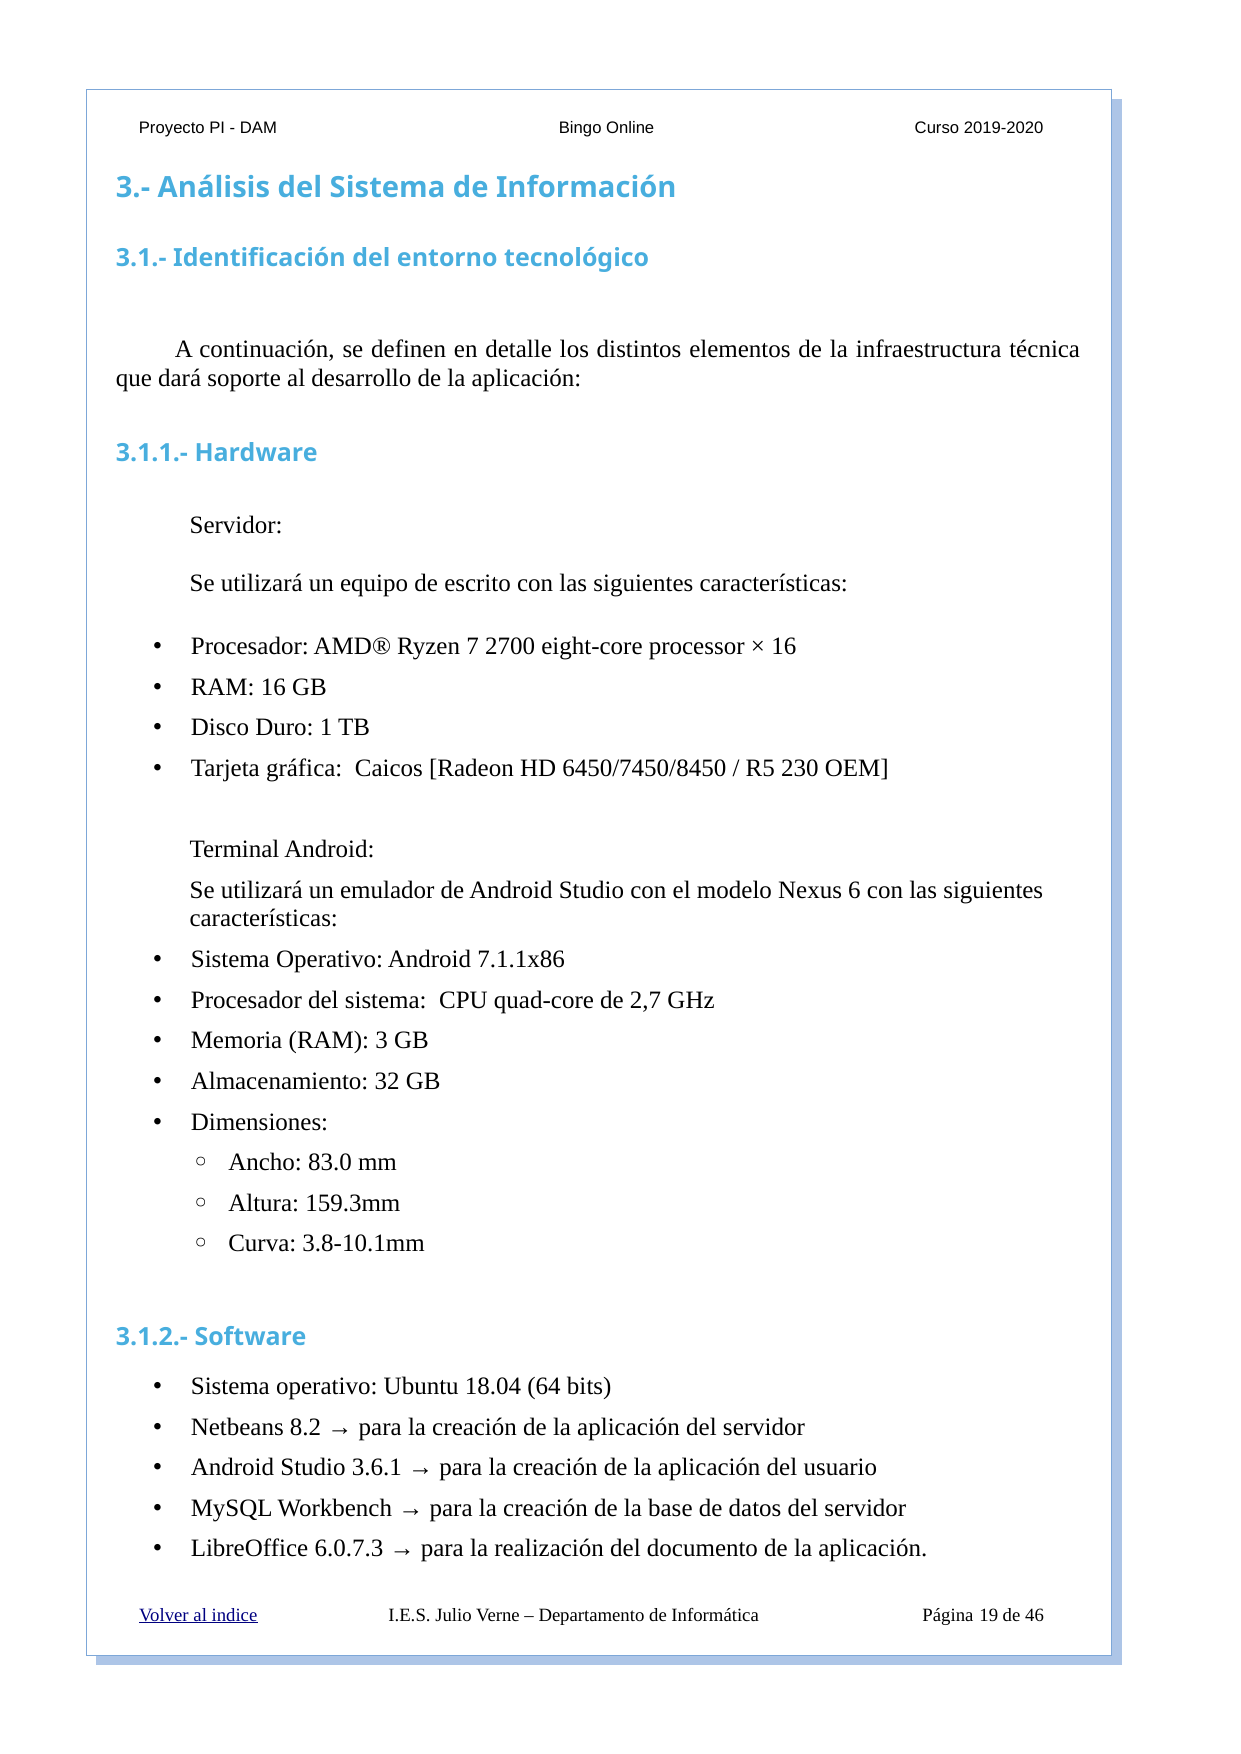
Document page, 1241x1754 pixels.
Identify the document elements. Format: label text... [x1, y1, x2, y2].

list Disco Duro: 1 TB [153, 712, 1082, 741]
text Se utilizará un emulador de Android Studio con el modelo Nexus 6 con las siguientes características: [116, 875, 1082, 932]
list LibreOffice 6.0.7.3 → para la realización del documento de la aplicación. [153, 1533, 1082, 1562]
text Servidor: [116, 510, 1082, 539]
subtitle 3.1.- Identificación del entorno tecnológico [116, 240, 1023, 274]
list Procesador: AMD® Ryzen 7 2700 eight-core processor × 16 [153, 631, 1082, 660]
list Sistema Operativo: Android 7.1.1x86 [153, 944, 1082, 973]
list Netbeans 8.2 → para la creación de la aplicación del servidor [153, 1412, 1082, 1440]
text A continuación, se definen en detalle los distintos elementos de la infraestructura técnica que dará soporte al desarrollo de la aplicación: [116, 334, 1082, 391]
list Almacenamiento: 32 GB [153, 1066, 1082, 1095]
list Memoria (RAM): 3 GB [153, 1025, 1082, 1054]
list MySQL Workbench → para la creación de la base de datos del servidor [153, 1493, 1082, 1522]
list Sistema operativo: Ubuntu 18.04 (64 bits) [153, 1371, 1082, 1400]
subtitle 3.1.2.- Software [116, 1318, 1082, 1352]
list Procesador del sistema: CPU quad-core de 2,7 GHz [153, 985, 1082, 1013]
subtitle 3.1.1.- Hardware [116, 435, 1082, 469]
list Dimensiones: [153, 1107, 1082, 1135]
list Altura: 159.3mm [191, 1188, 1082, 1217]
text Terminal Android: [116, 834, 1082, 863]
list Ancho: 83.0 mm [191, 1147, 1082, 1176]
text Se utilizará un equipo de escrito con las siguientes características: [116, 568, 1082, 596]
subtitle 3.- Análisis del Sistema de Información [116, 167, 1082, 206]
list Android Studio 3.6.1 → para la creación de la aplicación del usuario [153, 1452, 1082, 1481]
list Tarjeta gráfica: Caicos [Radeon HD 6450/7450/8450 / R5 230 OEM] [153, 753, 1082, 782]
list Curva: 3.8-10.1mm [191, 1228, 1082, 1257]
list RAM: 16 GB [153, 672, 1082, 700]
